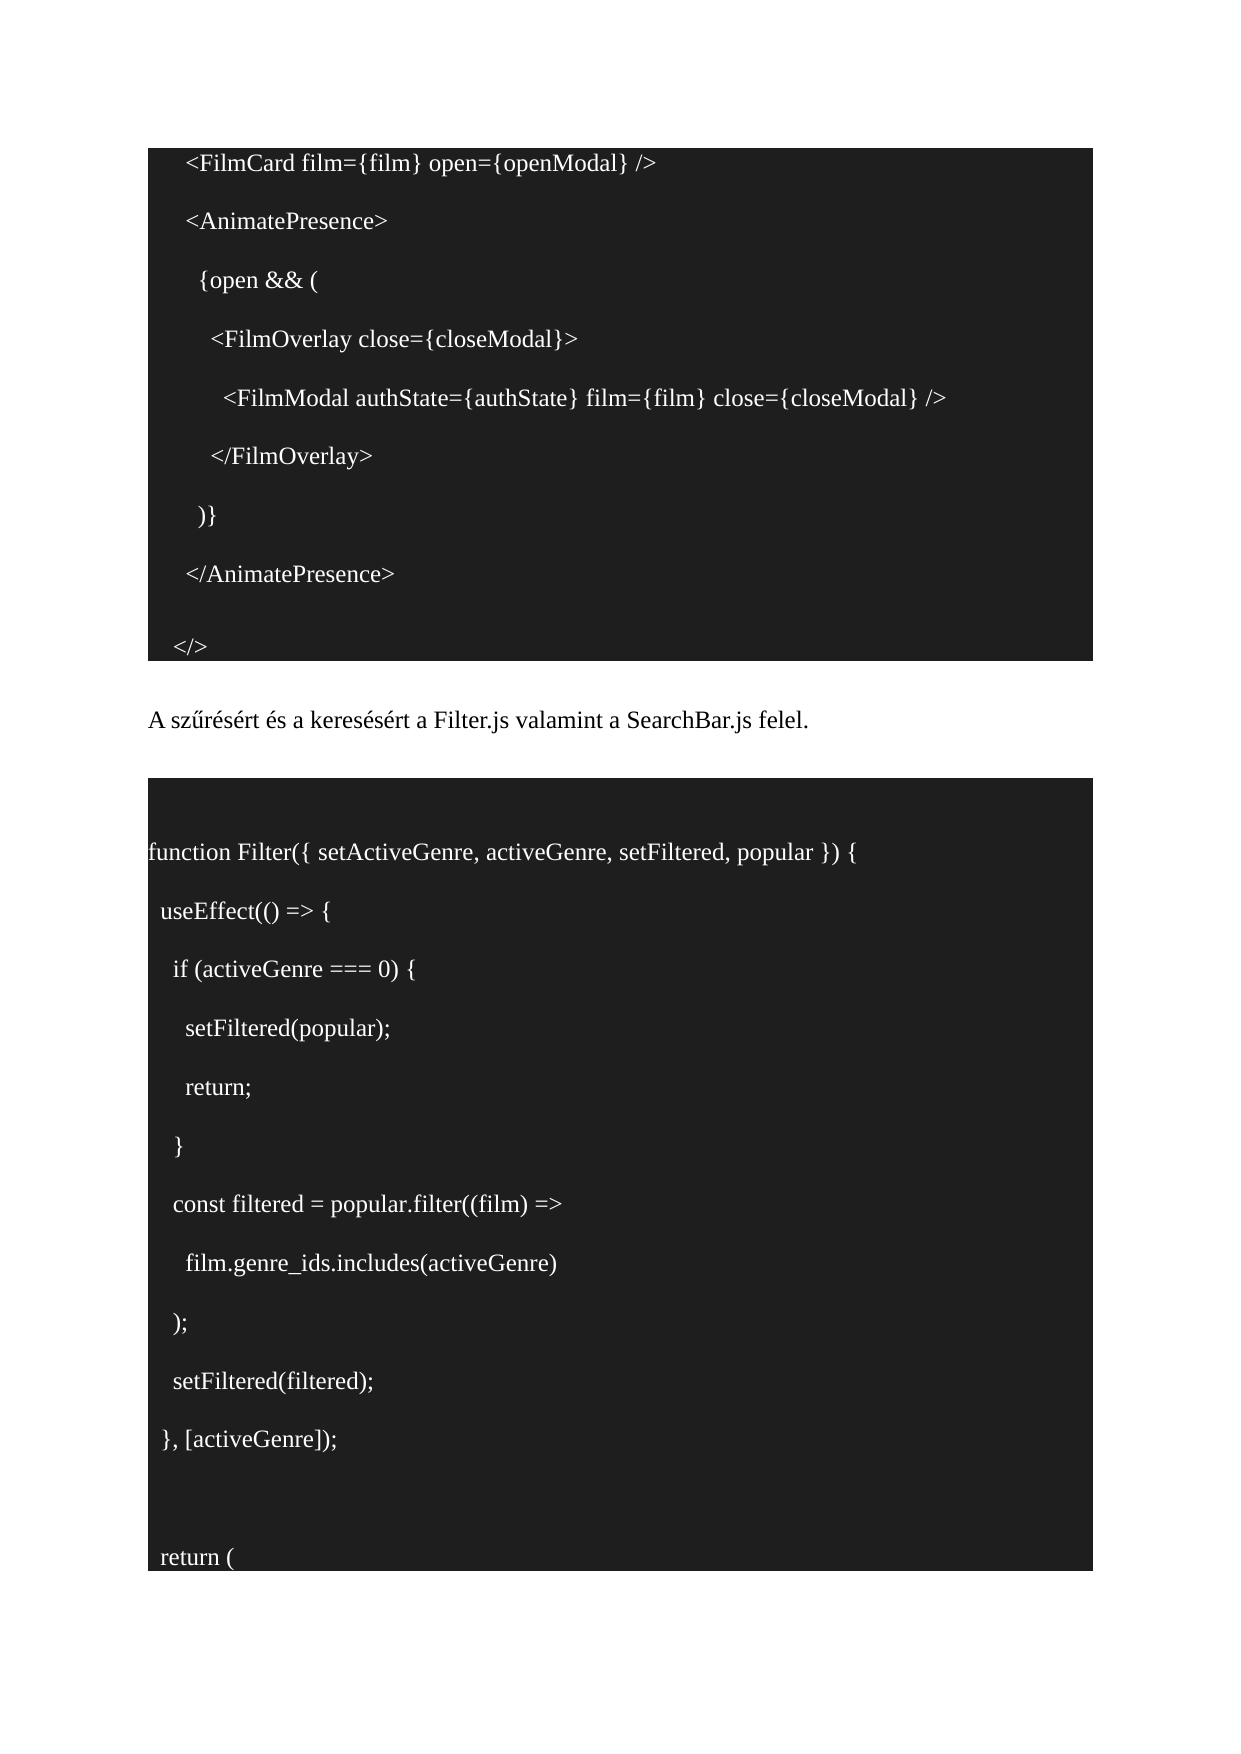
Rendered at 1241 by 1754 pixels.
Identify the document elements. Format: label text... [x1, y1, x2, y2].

text <AnimatePresence> [148, 206, 1093, 235]
text const filtered = popular.filter((film) => [148, 1189, 1093, 1218]
text <FilmModal authState={authState} film={film} close={closeModal} /> [148, 383, 1093, 411]
text } [148, 1131, 1093, 1159]
text </AnimatePresence> [148, 559, 1093, 588]
text </FilmOverlay> [148, 441, 1093, 470]
text <FilmCard film={film} open={openModal} /> [148, 148, 1093, 176]
text return; [148, 1072, 1093, 1101]
text )} [148, 500, 1093, 529]
text </> [148, 632, 1093, 661]
text setFiltered(filtered); [148, 1366, 1093, 1394]
text if (activeGenre === 0) { [148, 954, 1093, 983]
text return ( [148, 1542, 1093, 1571]
text useEffect(() => { [148, 896, 1093, 924]
text function Filter({ setActiveGenre, activeGenre, setFiltered, popular }) { [148, 837, 1093, 866]
text {open && ( [148, 265, 1093, 294]
text setFiltered(popular); [148, 1013, 1093, 1042]
text ); [148, 1307, 1093, 1336]
text <FilmOverlay close={closeModal}> [148, 324, 1093, 353]
text }, [activeGenre]); [148, 1424, 1093, 1453]
text film.genre_ids.includes(activeGenre) [148, 1248, 1093, 1277]
text A szűrésért és a keresésért a Filter.js valamint a SearchBar.js felel. [148, 705, 1093, 734]
